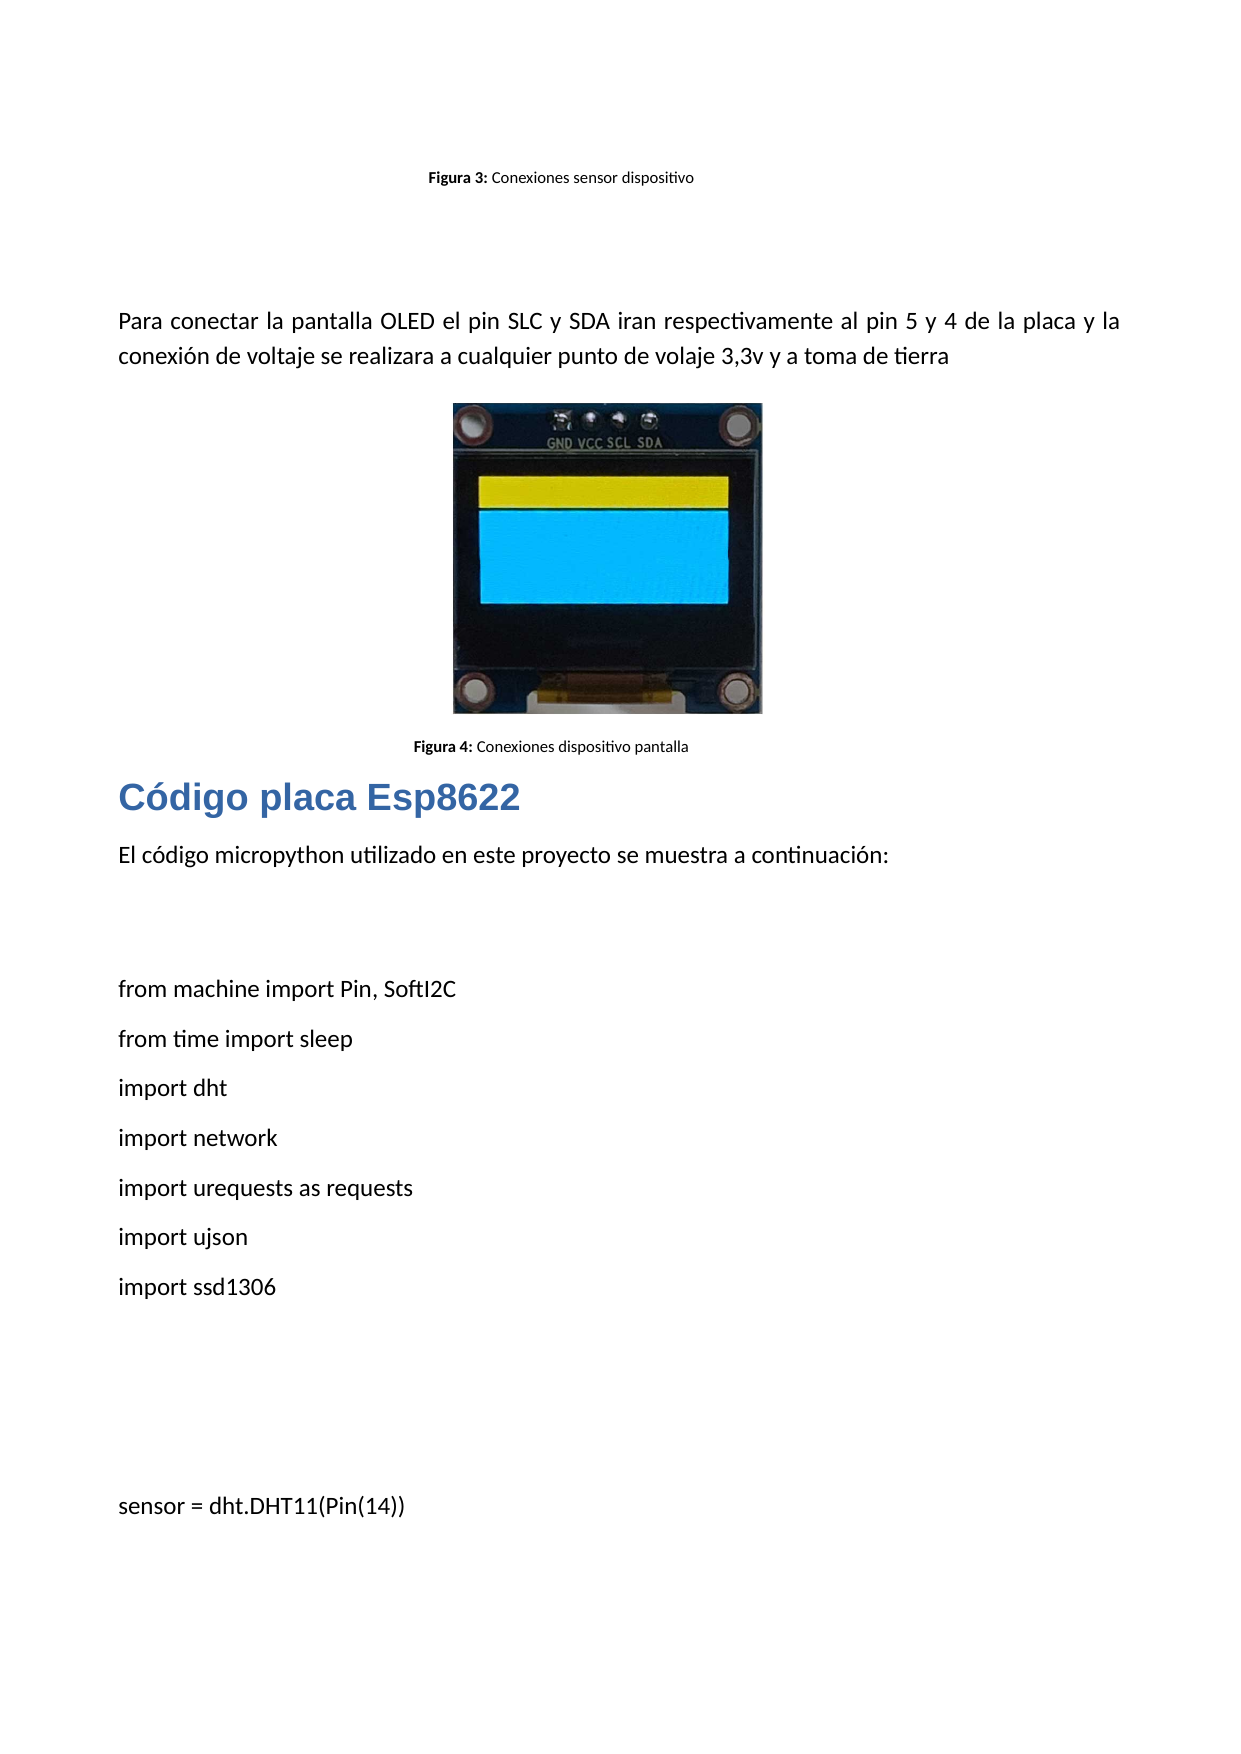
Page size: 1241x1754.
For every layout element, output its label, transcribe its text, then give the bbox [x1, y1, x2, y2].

text import dht [118, 1072, 1122, 1103]
text El código micropython utilizado en este proyecto se muestra a continuación: [118, 839, 1122, 869]
text import ssd1306 [118, 1271, 1122, 1301]
text Para conectar la pantalla OLED el pin SLC y SDA iran respectivamente al pin 5 y 4 de la placa y la conexión de voltaje se realizara a cualquier punto de volaje 3,3v y a toma de tierra [118, 305, 1122, 370]
picture [448, 403, 765, 715]
text from time import sleep [118, 1023, 1122, 1053]
text Figura 3: Conexiones sensor dispositivo [118, 168, 1122, 188]
text import urequests as requests [118, 1172, 1122, 1202]
text Figura 4: Conexiones dispositivo pantalla [118, 736, 1122, 757]
text Código placa Esp8622 [118, 774, 1122, 818]
text import network [118, 1122, 1122, 1153]
text import ujson [118, 1221, 1122, 1252]
text sensor = dht.DHT11(Pin(14)) [118, 1490, 1122, 1520]
text from machine import Pin, SoftI2C [118, 973, 1122, 1004]
